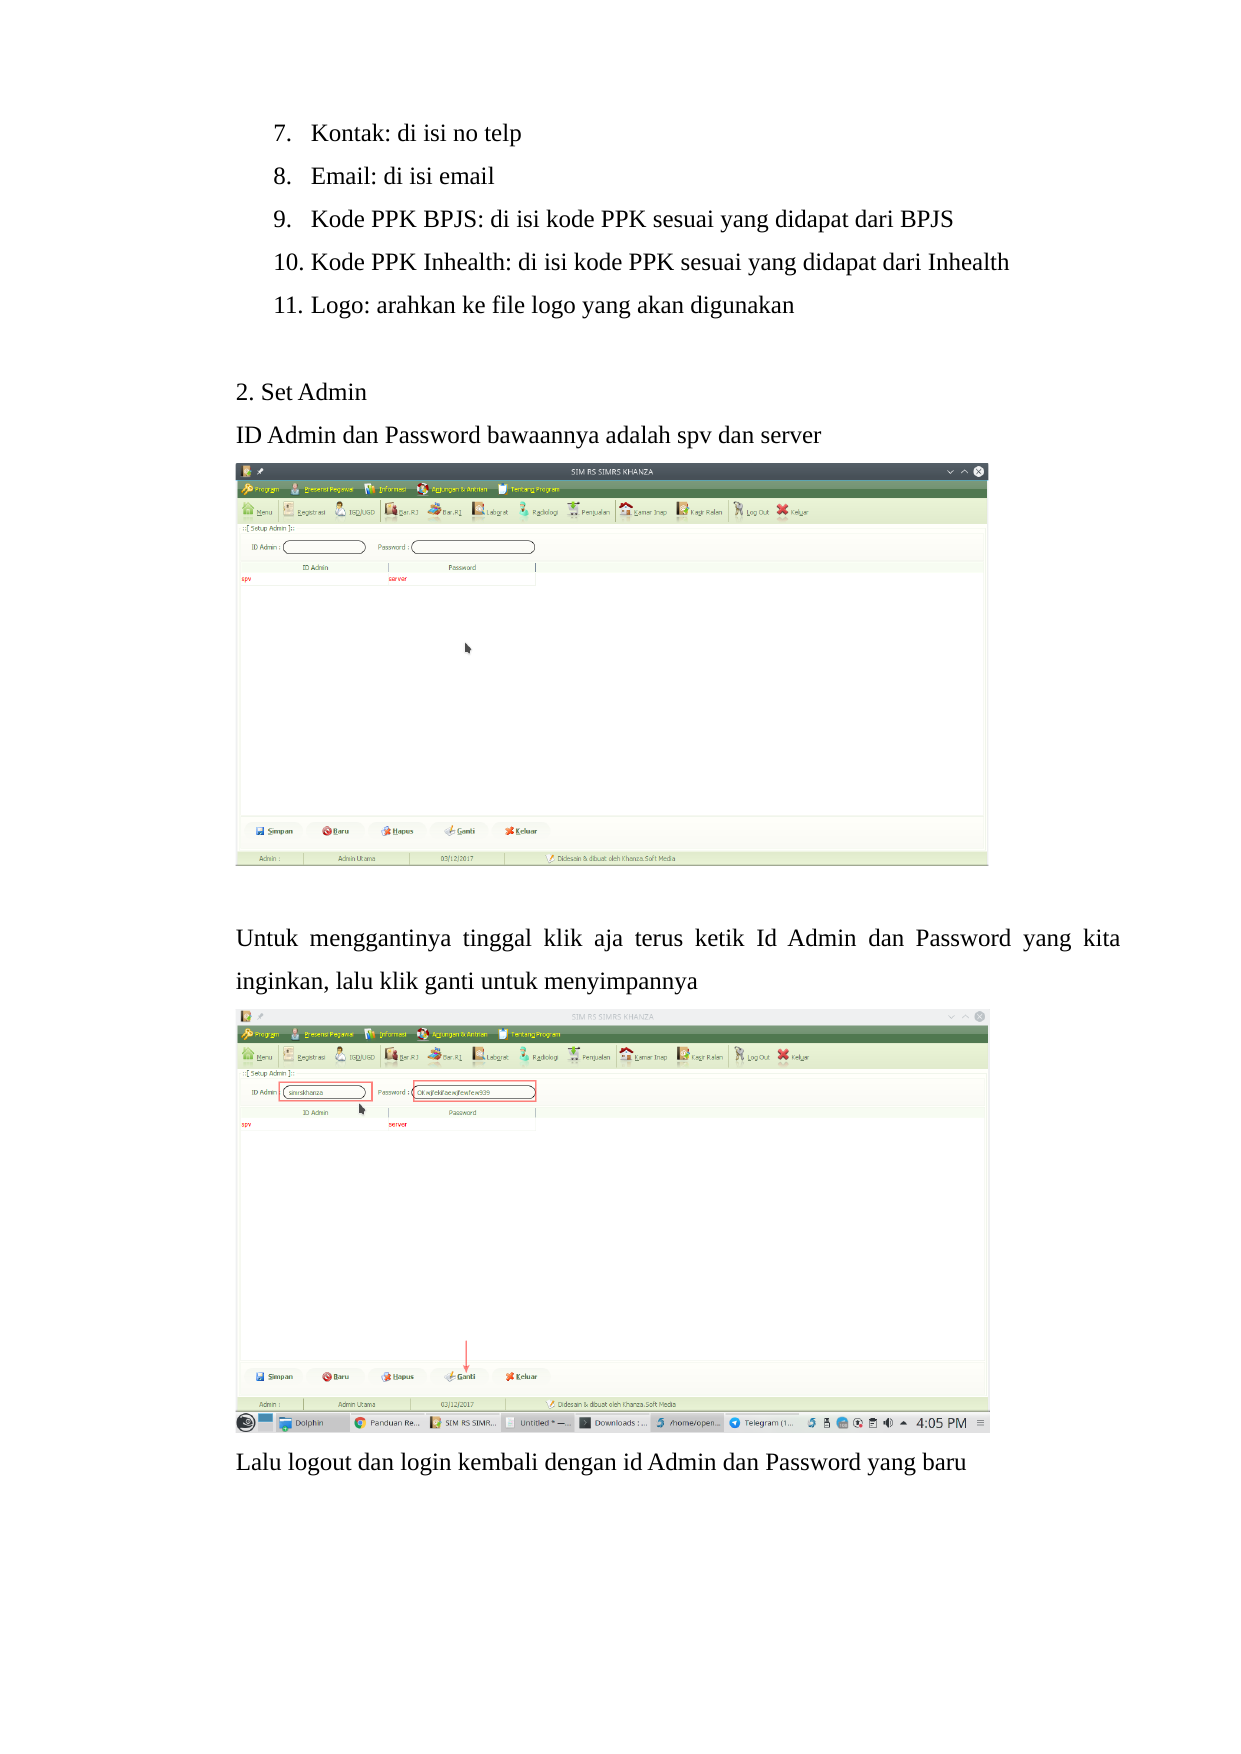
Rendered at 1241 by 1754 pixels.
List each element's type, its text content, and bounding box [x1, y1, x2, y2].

picture [235, 463, 989, 866]
picture [235, 1009, 990, 1433]
list Kontak: di isi no telp [273, 118, 1122, 147]
list Kode PPK Inhealth: di isi kode PPK sesuai yang didapat dari Inhealth [273, 247, 1122, 276]
text Untuk menggantinya tinggal klik aja terus ketik Id Admin dan Password yang kita inginkan, lalu klik ganti untuk menyimpannya [236, 923, 1122, 995]
list Logo: arahkan ke file logo yang akan digunakan [273, 291, 1122, 319]
text 2. Set Admin [236, 377, 1122, 406]
list Kode PPK BPJS: di isi kode PPK sesuai yang didapat dari BPJS [273, 204, 1122, 233]
text ID Admin dan Password bawaannya adalah spv dan server [236, 420, 1122, 449]
list Email: di isi email [273, 161, 1122, 190]
text Lalu logout dan login kembali dengan id Admin dan Password yang baru [236, 1447, 1122, 1476]
